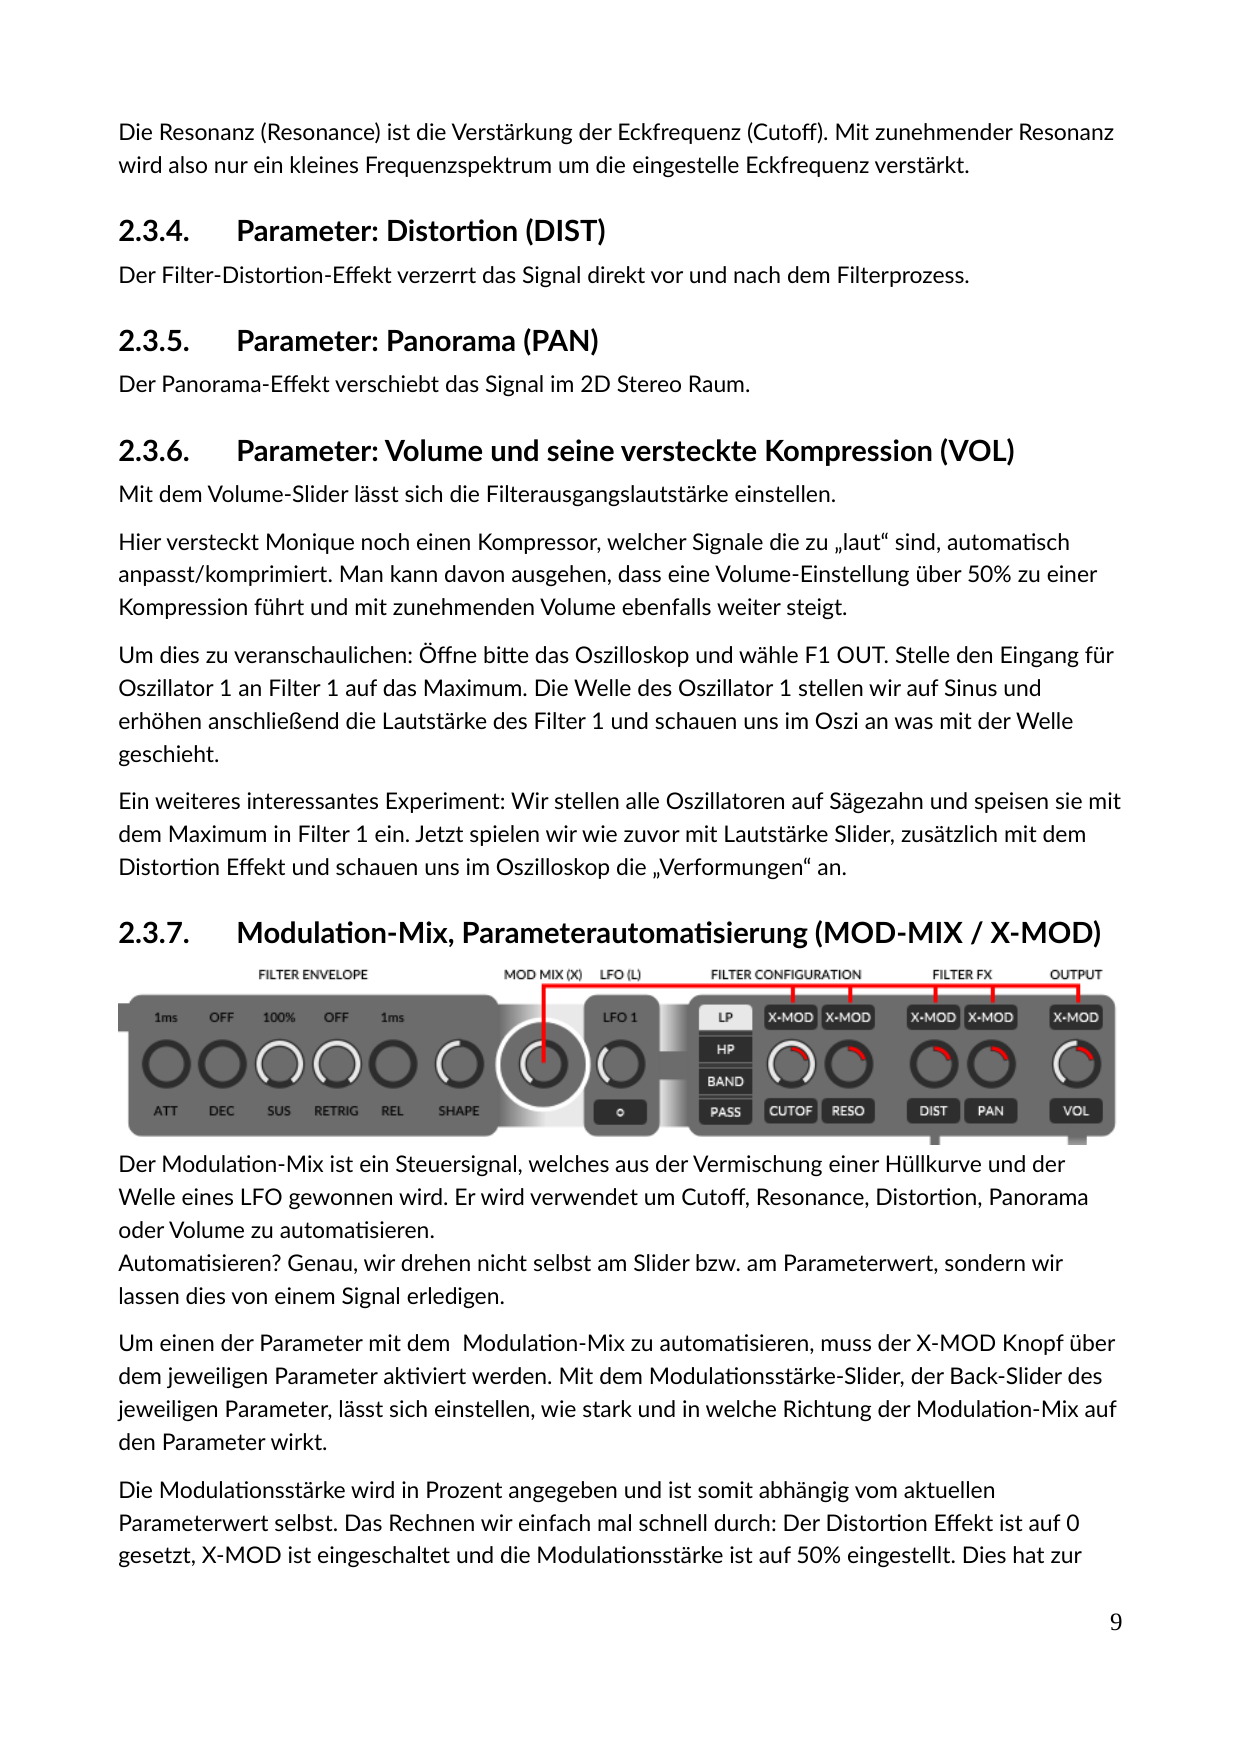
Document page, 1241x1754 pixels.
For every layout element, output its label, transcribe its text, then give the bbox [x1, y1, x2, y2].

text Die Modulationsstärke wird in Prozent angegeben und ist somit abhängig vom aktuellen Parameterwert selbst. Das Rechnen wir einfach mal schnell durch: Der Distortion Effekt ist auf 0 gesetzt, X-MOD ist eingeschaltet und die Modulationsstärke ist auf 50% eingestellt. Dies hat zur [118, 1475, 1122, 1569]
text Um dies zu veranschaulichen: Öffne bitte das Oszilloskop und wähle F1 OUT. Stelle den Eingang für Oszillator 1 an Filter 1 auf das Maximum. Die Welle des Oszillator 1 stellen wir auf Sinus und erhöhen anschließend die Lautstärke des Filter 1 und schauen uns im Oszi an was mit der Welle geschieht. [118, 641, 1122, 767]
text Mit dem Volume-Slider lässt sich die Filterausgangslautstärke einstellen. [118, 480, 1122, 507]
subtitle Parameter: Distortion (DIST) [118, 213, 1122, 248]
subtitle Modulation-Mix, Parameterautomatisierung (MOD-MIX / X-MOD) [118, 915, 1122, 950]
subtitle Parameter: Volume und seine versteckte Kompression (VOL) [118, 432, 1122, 467]
picture [118, 962, 1123, 1145]
text Ein weiteres interessantes Experiment: Wir stellen alle Oszillatoren auf Sägezahn und speisen sie mit dem Maximum in Filter 1 ein. Jetzt spielen wir wie zuvor mit Lautstärke Slider, zusätzlich mit dem Distortion Effekt und schauen uns im Oszilloskop die „Verformungen“ an. [118, 787, 1122, 880]
text Der Panorama-Effekt verschiebt das Signal im 2D Stereo Raum. [118, 370, 1122, 398]
text Hier versteckt Monique noch einen Kompressor, welcher Signale die zu „laut“ sind, automatisch anpasst/komprimiert. Man kann davon ausgehen, dass eine Volume-Einstellung über 50% zu einer Kompression führt und mit zunehmenden Volume ebenfalls weiter steigt. [118, 527, 1122, 621]
subtitle Parameter: Panorama (PAN) [118, 323, 1122, 358]
text Der Modulation-Mix ist ein Steuersignal, welches aus der Vermischung einer Hüllkurve und der Welle eines LFO gewonnen wird. Er wird verwendet um Cutoff, Resonance, Distortion, Panorama oder Volume zu automatisieren. Automatisieren? Genau, wir drehen nicht selbst am Slider bzw. am Parameterwert, sondern wir lassen dies von einem Signal erledigen. [118, 1145, 1122, 1309]
text Die Resonanz (Resonance) ist die Verstärkung der Eckfrequenz (Cutoff). Mit zunehmender Resonanz wird also nur ein kleines Frequenzspektrum um die eingestelle Eckfrequenz verstärkt. [118, 118, 1122, 178]
text Um einen der Parameter mit dem Modulation-Mix zu automatisieren, muss der X-MOD Knopf über dem jeweiligen Parameter aktiviert werden. Mit dem Modulationsstärke-Slider, der Back-Slider des jeweiligen Parameter, lässt sich einstellen, wie stark und in welche Richtung der Modulation-Mix auf den Parameter wirkt. [118, 1329, 1122, 1455]
text Der Filter-Distortion-Effekt verzerrt das Signal direkt vor und nach dem Filterprozess. [118, 261, 1122, 288]
